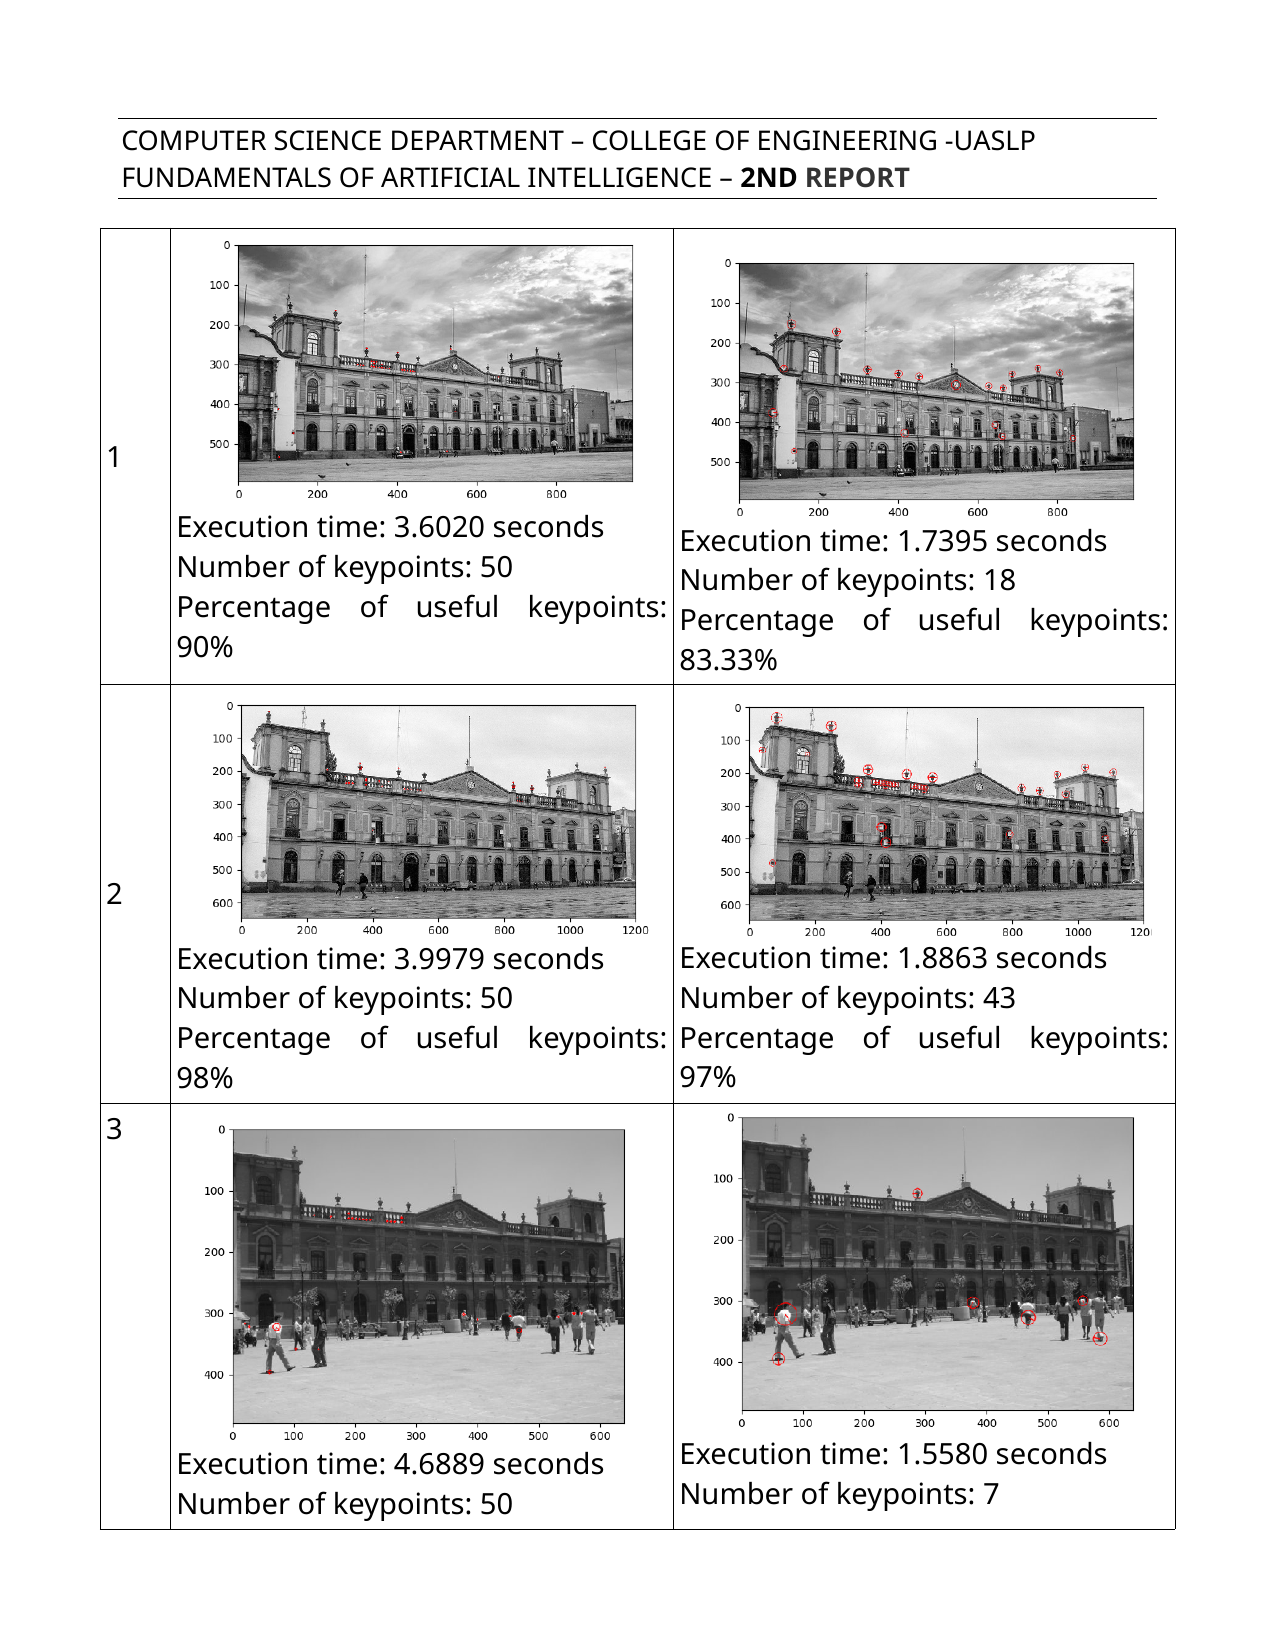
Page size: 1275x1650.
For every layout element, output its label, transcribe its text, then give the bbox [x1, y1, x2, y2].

picture [200, 1120, 629, 1444]
table_cell Execution time: 1.5580 seconds Number of keypoints: 7 [674, 1104, 1175, 1528]
table_cell 2 [101, 685, 170, 1102]
picture [197, 233, 646, 507]
picture [208, 690, 652, 938]
table_cell Execution time: 3.9979 seconds Number of keypoints: 50 Percentage of useful keypoints: 98% [171, 685, 673, 1102]
picture [711, 1108, 1138, 1434]
table_cell 3 [101, 1104, 170, 1528]
picture [706, 252, 1144, 520]
table_cell Execution time: 1.8863 seconds Number of keypoints: 43 Percentage of useful keypoints: 97% [674, 685, 1175, 1102]
table_cell Execution time: 4.6889 seconds Number of keypoints: 50 [171, 1104, 673, 1528]
picture [714, 701, 1152, 938]
table_cell Execution time: 1.7395 seconds Number of keypoints: 18 Percentage of useful keypoints: 83.33% [674, 229, 1175, 684]
table_cell Execution time: 3.6020 seconds Number of keypoints: 50 Percentage of useful keypoints: 90% [171, 229, 673, 684]
table_cell 1 [101, 229, 170, 684]
